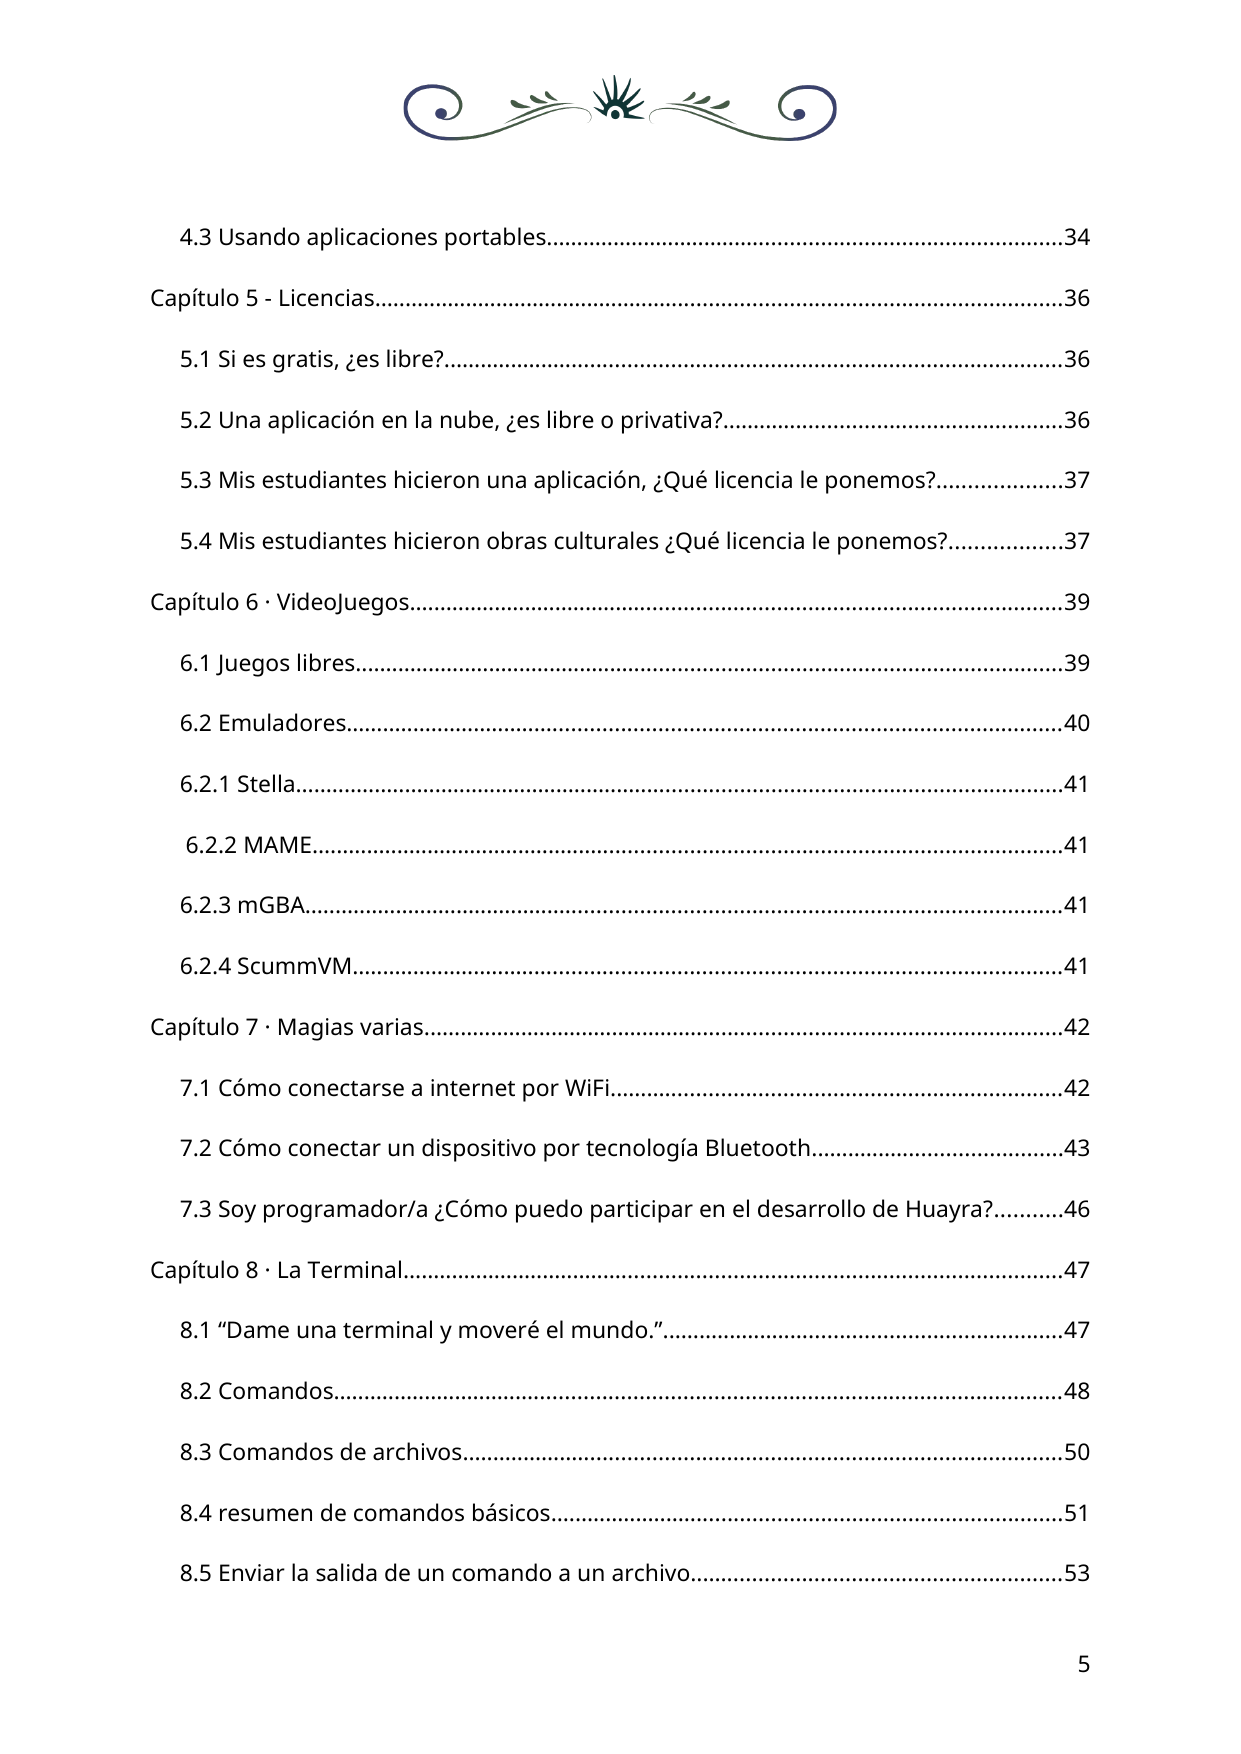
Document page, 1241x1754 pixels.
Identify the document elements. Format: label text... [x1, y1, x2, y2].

text 5.3 Mis estudiantes hicieron una aplicación, ¿Qué licencia le ponemos? 37 [179, 464, 1090, 496]
text Capítulo 5 - Licencias 36 [150, 282, 1090, 313]
text 8.2 Comandos 48 [179, 1375, 1090, 1406]
picture [403, 75, 837, 141]
text 6.2 Emuladores 40 [179, 707, 1090, 738]
text 8.4 resumen de comandos básicos 51 [179, 1497, 1090, 1528]
text 7.3 Soy programador/a ¿Cómo puedo participar en el desarrollo de Huayra? 46 [179, 1193, 1090, 1224]
text 6.2.3 mGBA 41 [179, 889, 1090, 921]
text 7.2 Cómo conectar un dispositivo por tecnología Bluetooth 43 [179, 1132, 1090, 1163]
text 5.1 Si es gratis, ¿es libre? 36 [179, 343, 1090, 374]
text 8.1 “Dame una terminal y moveré el mundo.” 47 [179, 1314, 1090, 1346]
text 4.3 Usando aplicaciones portables 34 [179, 221, 1090, 253]
text 5.4 Mis estudiantes hicieron obras culturales ¿Qué licencia le ponemos? 37 [179, 525, 1090, 556]
text 5.2 Una aplicación en la nube, ¿es libre o privativa? 36 [179, 403, 1090, 435]
text 6.1 Juegos libres 39 [179, 646, 1090, 678]
text 6.2.2 MAME 41 [179, 829, 1090, 860]
text 6.2.4 ScummVM 41 [179, 950, 1090, 981]
text Capítulo 6 · VideoJuegos 39 [150, 586, 1090, 617]
text 6.2.1 Stella 41 [179, 768, 1090, 799]
text 8.5 Enviar la salida de un comando a un archivo 53 [179, 1557, 1090, 1589]
text Capítulo 7 · Magias varias 42 [150, 1011, 1090, 1042]
text 7.1 Cómo conectarse a internet por WiFi 42 [179, 1072, 1090, 1103]
text 8.3 Comandos de archivos 50 [179, 1436, 1090, 1467]
text Capítulo 8 · La Terminal 47 [150, 1254, 1090, 1285]
